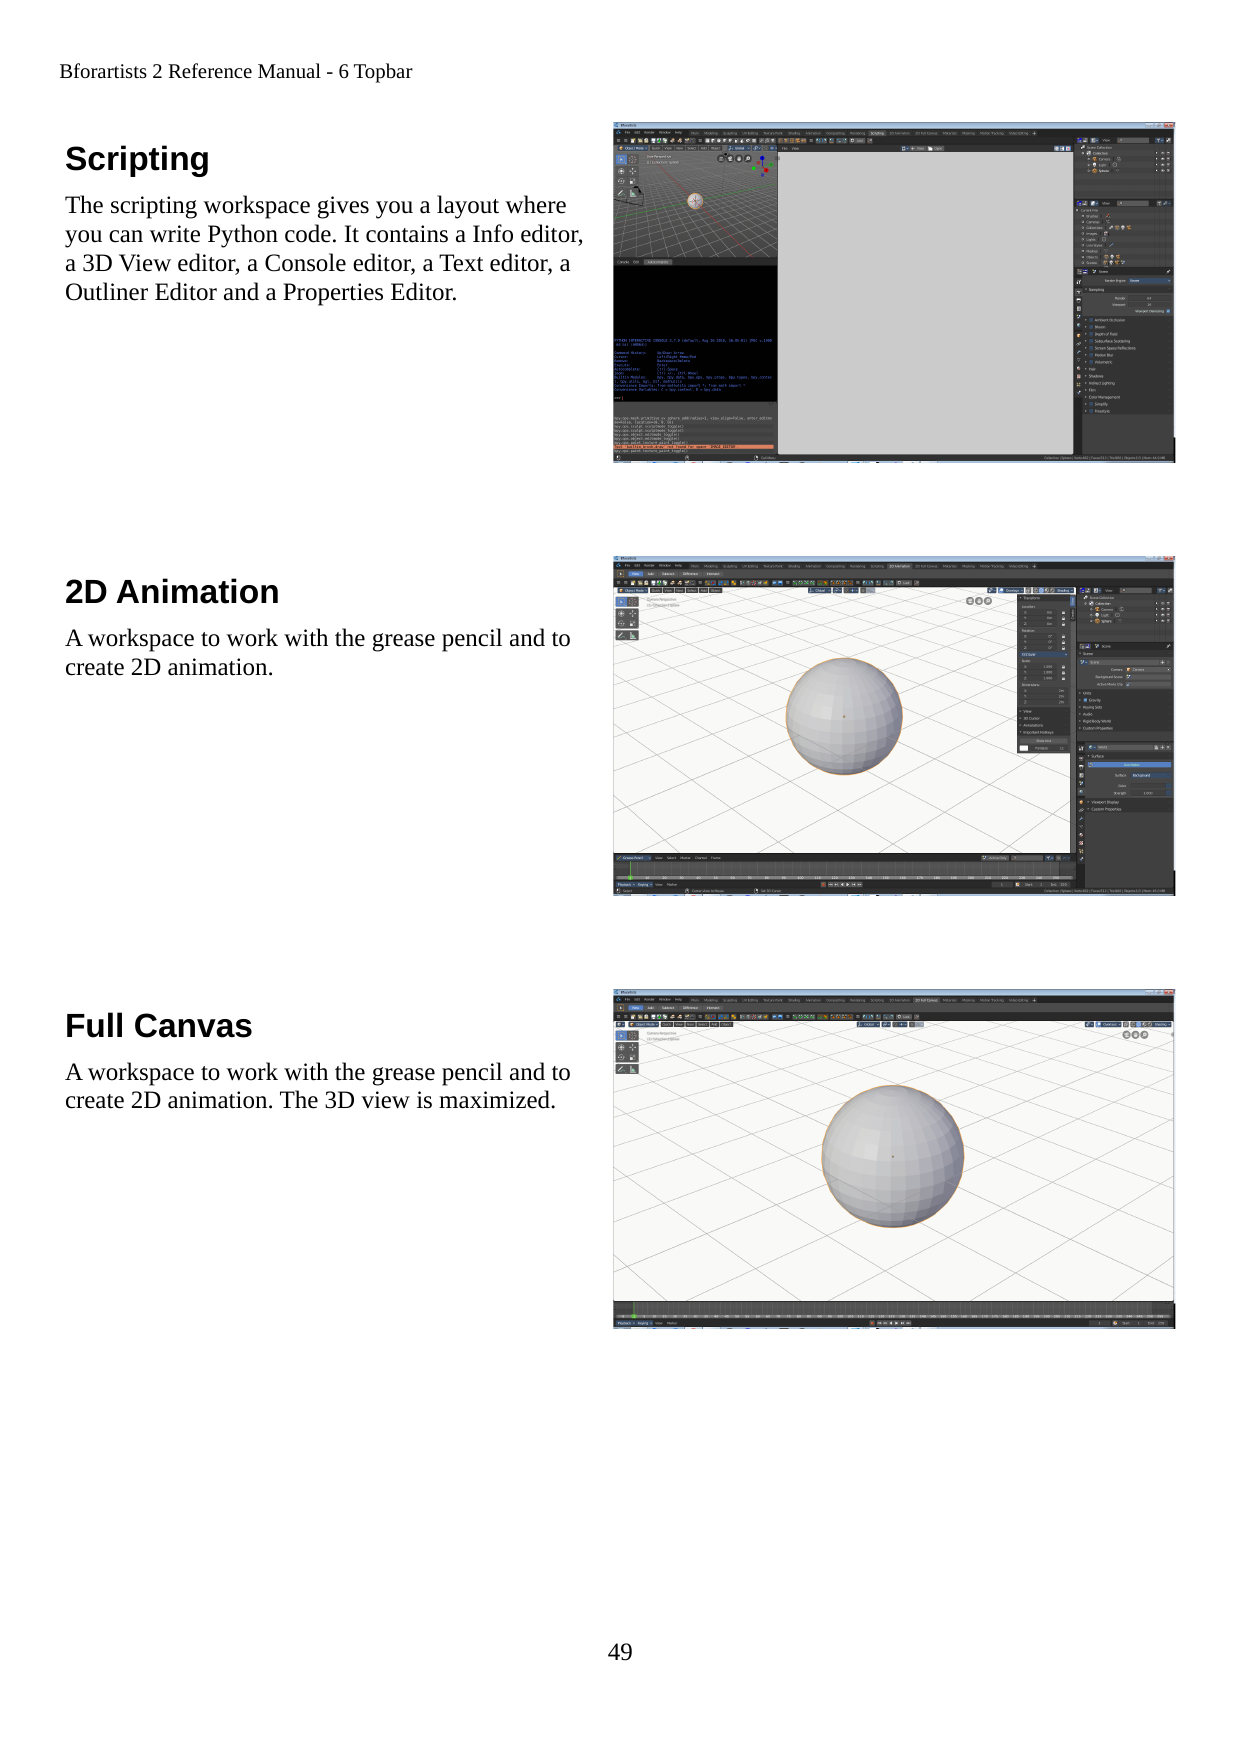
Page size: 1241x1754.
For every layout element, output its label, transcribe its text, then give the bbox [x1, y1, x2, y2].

picture [613, 556, 1176, 896]
table_header Full Canvas A workspace to work with the grease pencil and to create 2D animation. The 3D view is maximized. [59, 979, 596, 1383]
picture [613, 122, 1176, 463]
table_header Scripting The scripting workspace gives you a layout where you can write Python code. It contains a Info editor, a 3D View editor, a Console editor, a Text editor, a Outliner Editor and a Properties Editor. [59, 113, 596, 517]
table_header [596, 979, 1181, 1383]
table_header [596, 546, 1181, 950]
picture [613, 989, 1176, 1329]
table_header 2D Animation A workspace to work with the grease pencil and to create 2D animation. [59, 546, 596, 950]
table_header [596, 113, 1181, 517]
